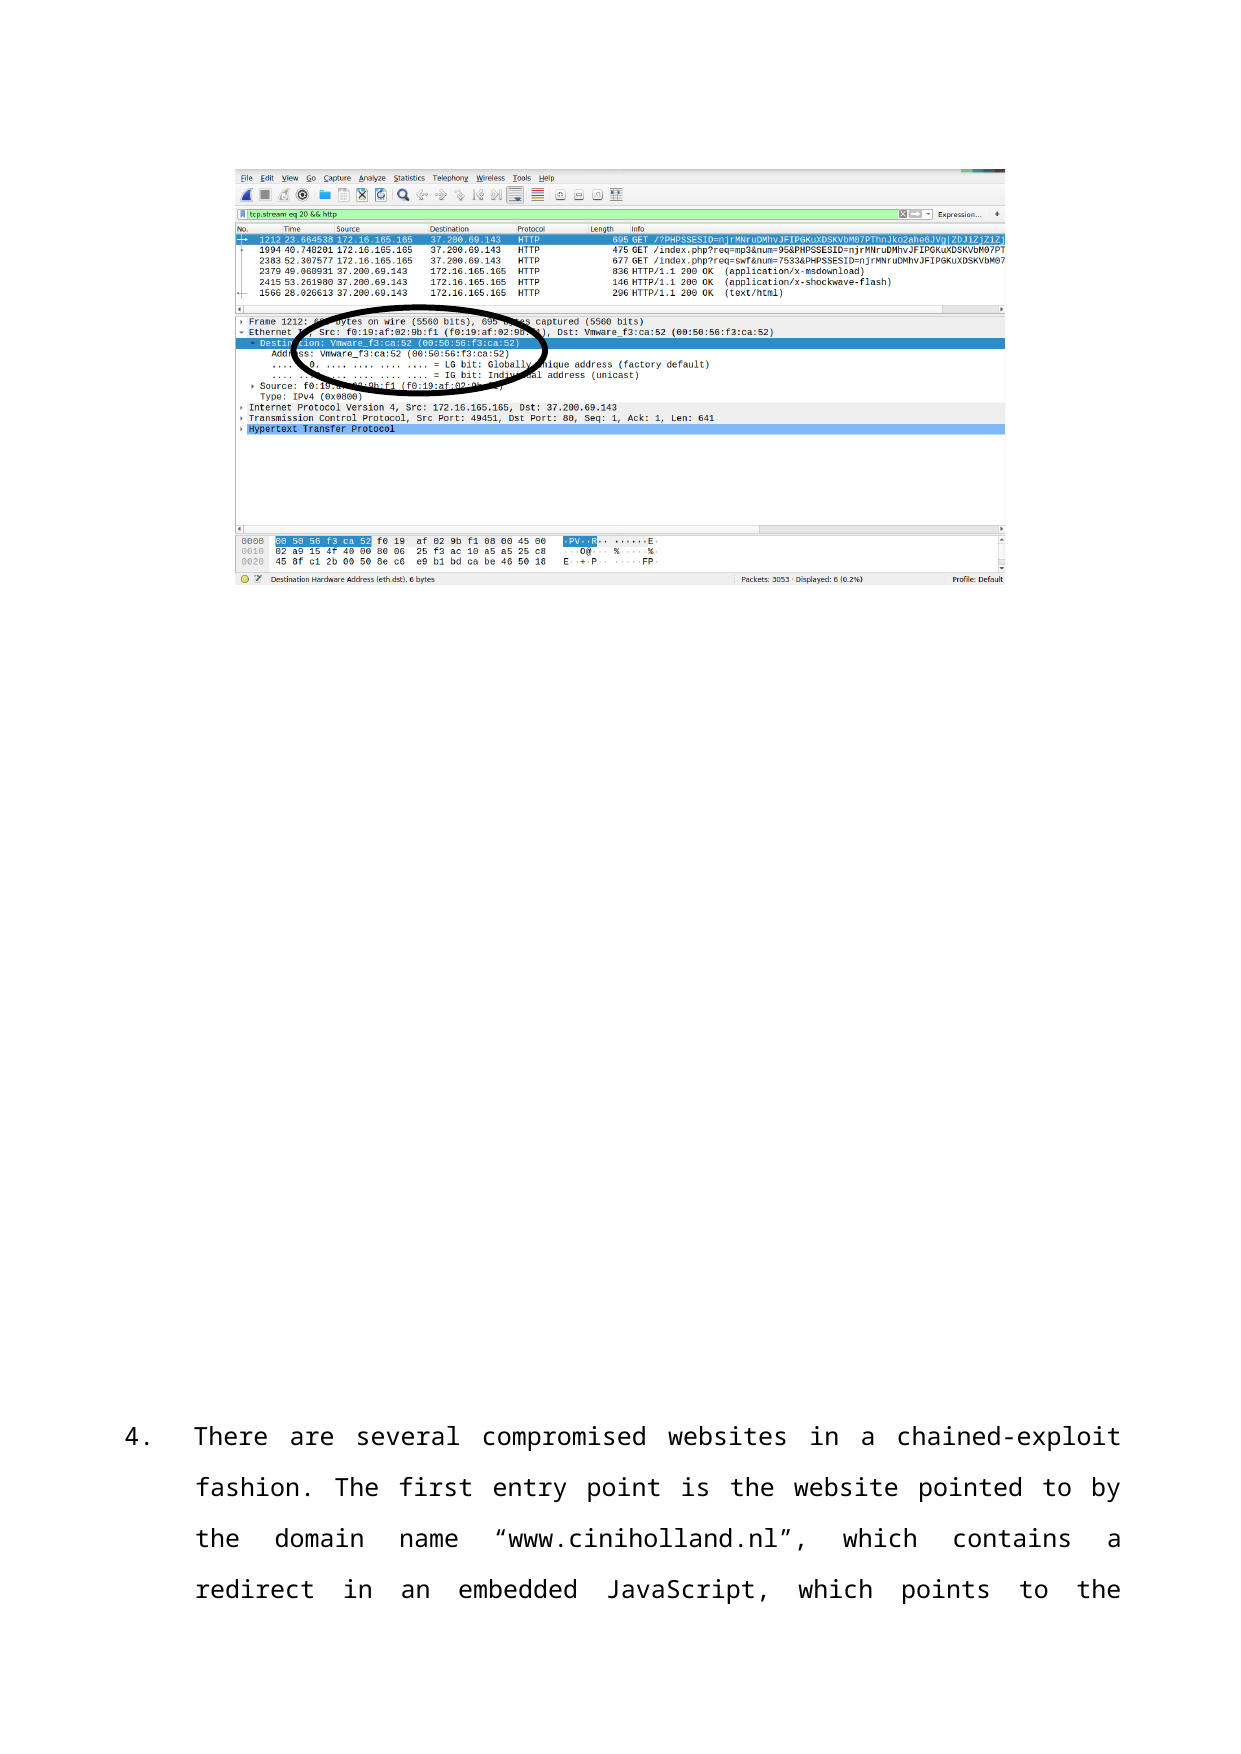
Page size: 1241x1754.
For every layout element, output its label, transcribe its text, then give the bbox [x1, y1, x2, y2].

picture [235, 169, 1005, 585]
list There are several compromised websites in a chained-exploit fashion. The first entry point is the website pointed to by the domain name “www.ciniholland.nl”, which contains a redirect in an embedded JavaScript, which points to the [124, 1418, 1122, 1605]
